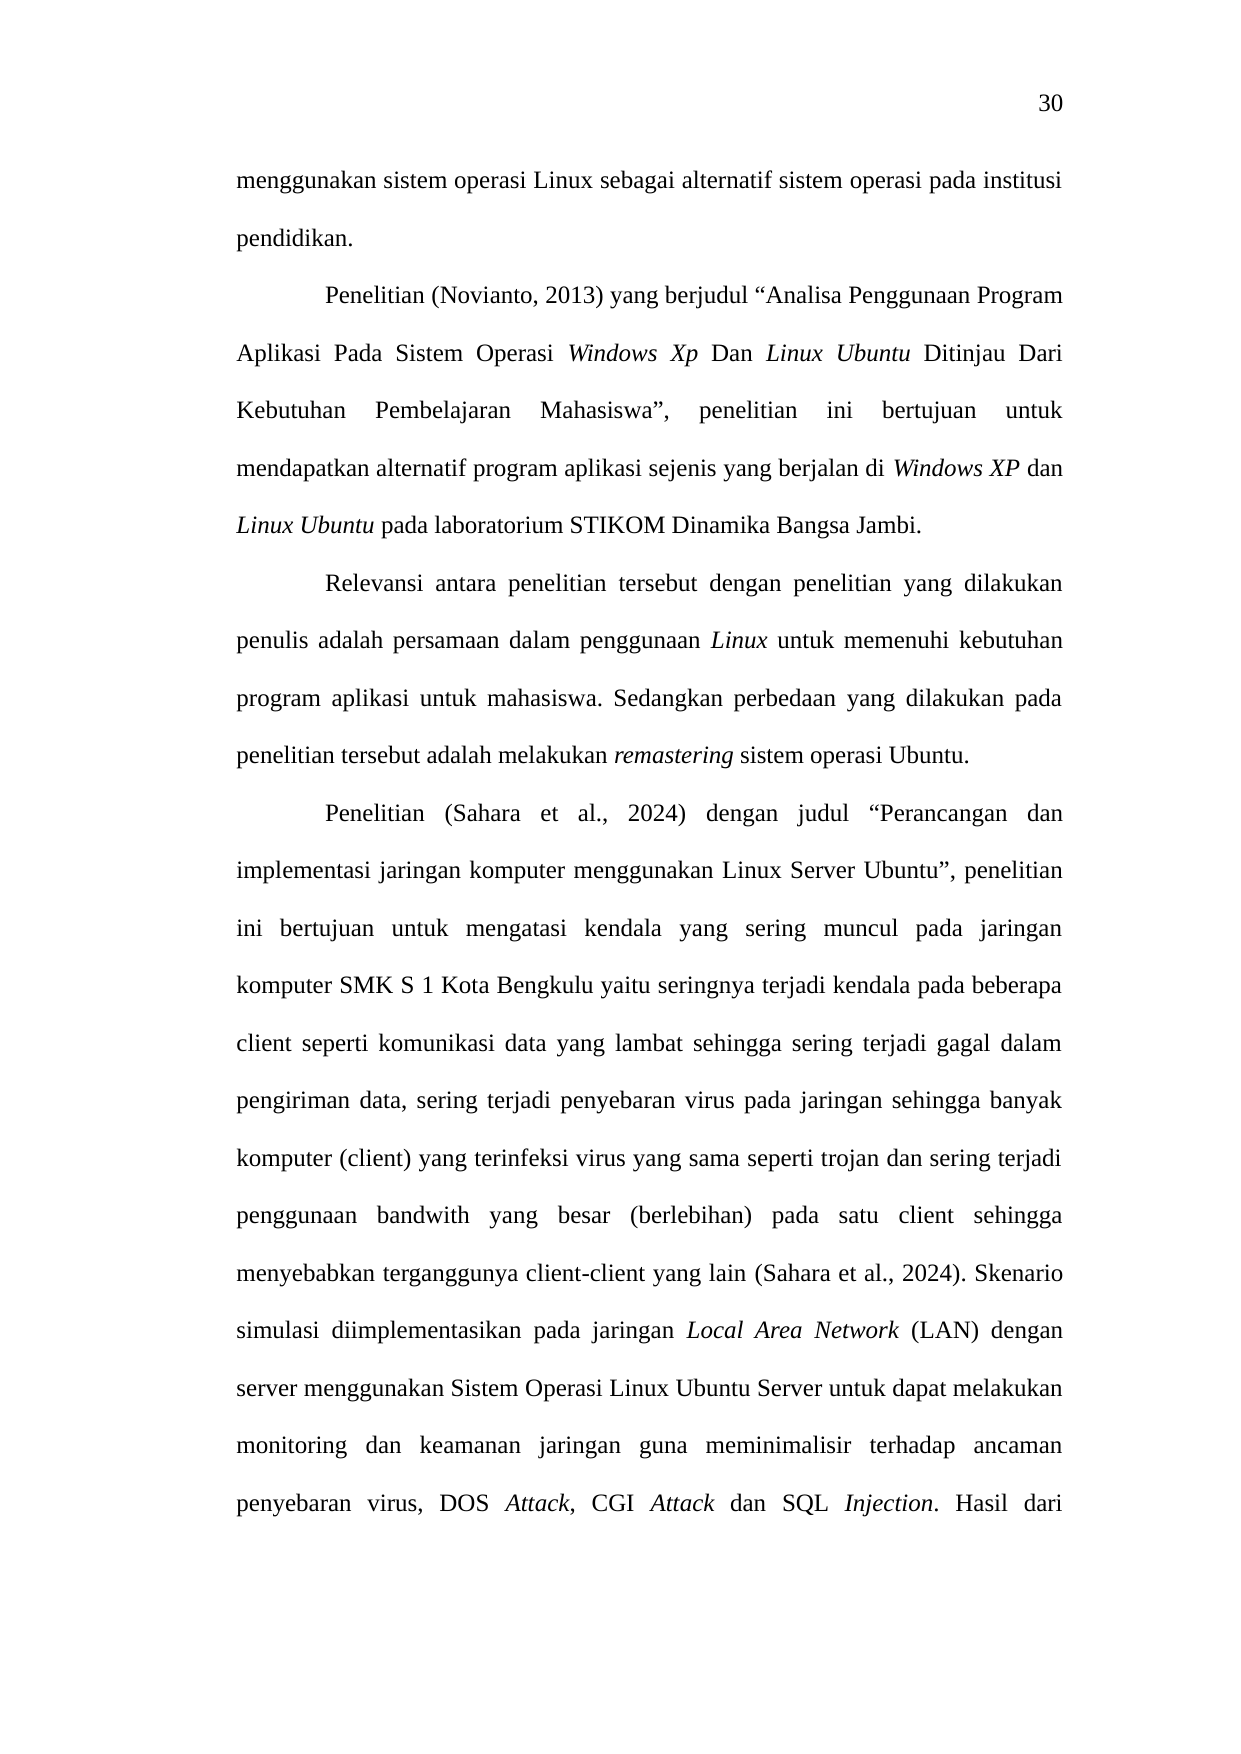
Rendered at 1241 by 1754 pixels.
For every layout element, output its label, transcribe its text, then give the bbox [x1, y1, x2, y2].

text Penelitian (Sahara et al., 2024)⁠ dengan judul “Perancangan dan implementasi jaringan komputer menggunakan Linux Server Ubuntu”, penelitian ini bertujuan untuk mengatasi kendala yang sering muncul pada jaringan komputer SMK S 1 Kota Bengkulu yaitu seringnya terjadi kendala pada beberapa client seperti komunikasi data yang lambat sehingga sering terjadi gagal dalam pengiriman data, sering terjadi penyebaran virus pada jaringan sehingga banyak komputer (client) yang terinfeksi virus yang sama seperti trojan dan sering terjadi penggunaan bandwith yang besar (berlebihan) pada satu client sehingga menyebabkan terganggunya client-client yang lain (Sahara et al., 2024).⁠ Skenario simulasi diimplementasikan pada jaringan Local Area Network (LAN) dengan server menggunakan Sistem Operasi Linux Ubuntu Server untuk dapat melakukan monitoring dan keamanan jaringan guna meminimalisir terhadap ancaman penyebaran virus, DOS Attack, CGI Attack dan SQL Injection. Hasil dari [236, 798, 1063, 1517]
text menggunakan sistem operasi Linux sebagai alternatif sistem operasi pada institusi pendidikan. [236, 165, 1063, 252]
text Relevansi antara penelitian tersebut dengan penelitian yang dilakukan penulis adalah persamaan dalam penggunaan Linux untuk memenuhi kebutuhan program aplikasi untuk mahasiswa. Sedangkan perbedaan yang dilakukan pada penelitian tersebut adalah melakukan remastering sistem operasi Ubuntu. [236, 568, 1063, 769]
text Penelitian (Novianto, 2013) yang berjudul “Analisa Penggunaan Program Aplikasi Pada Sistem Operasi Windows Xp Dan Linux Ubuntu Ditinjau Dari Kebutuhan Pembelajaran Mahasiswa”, penelitian ini bertujuan untuk mendapatkan alternatif program aplikasi sejenis yang berjalan di Windows XP dan Linux Ubuntu pada laboratorium STIKOM Dinamika Bangsa Jambi. [236, 280, 1063, 539]
